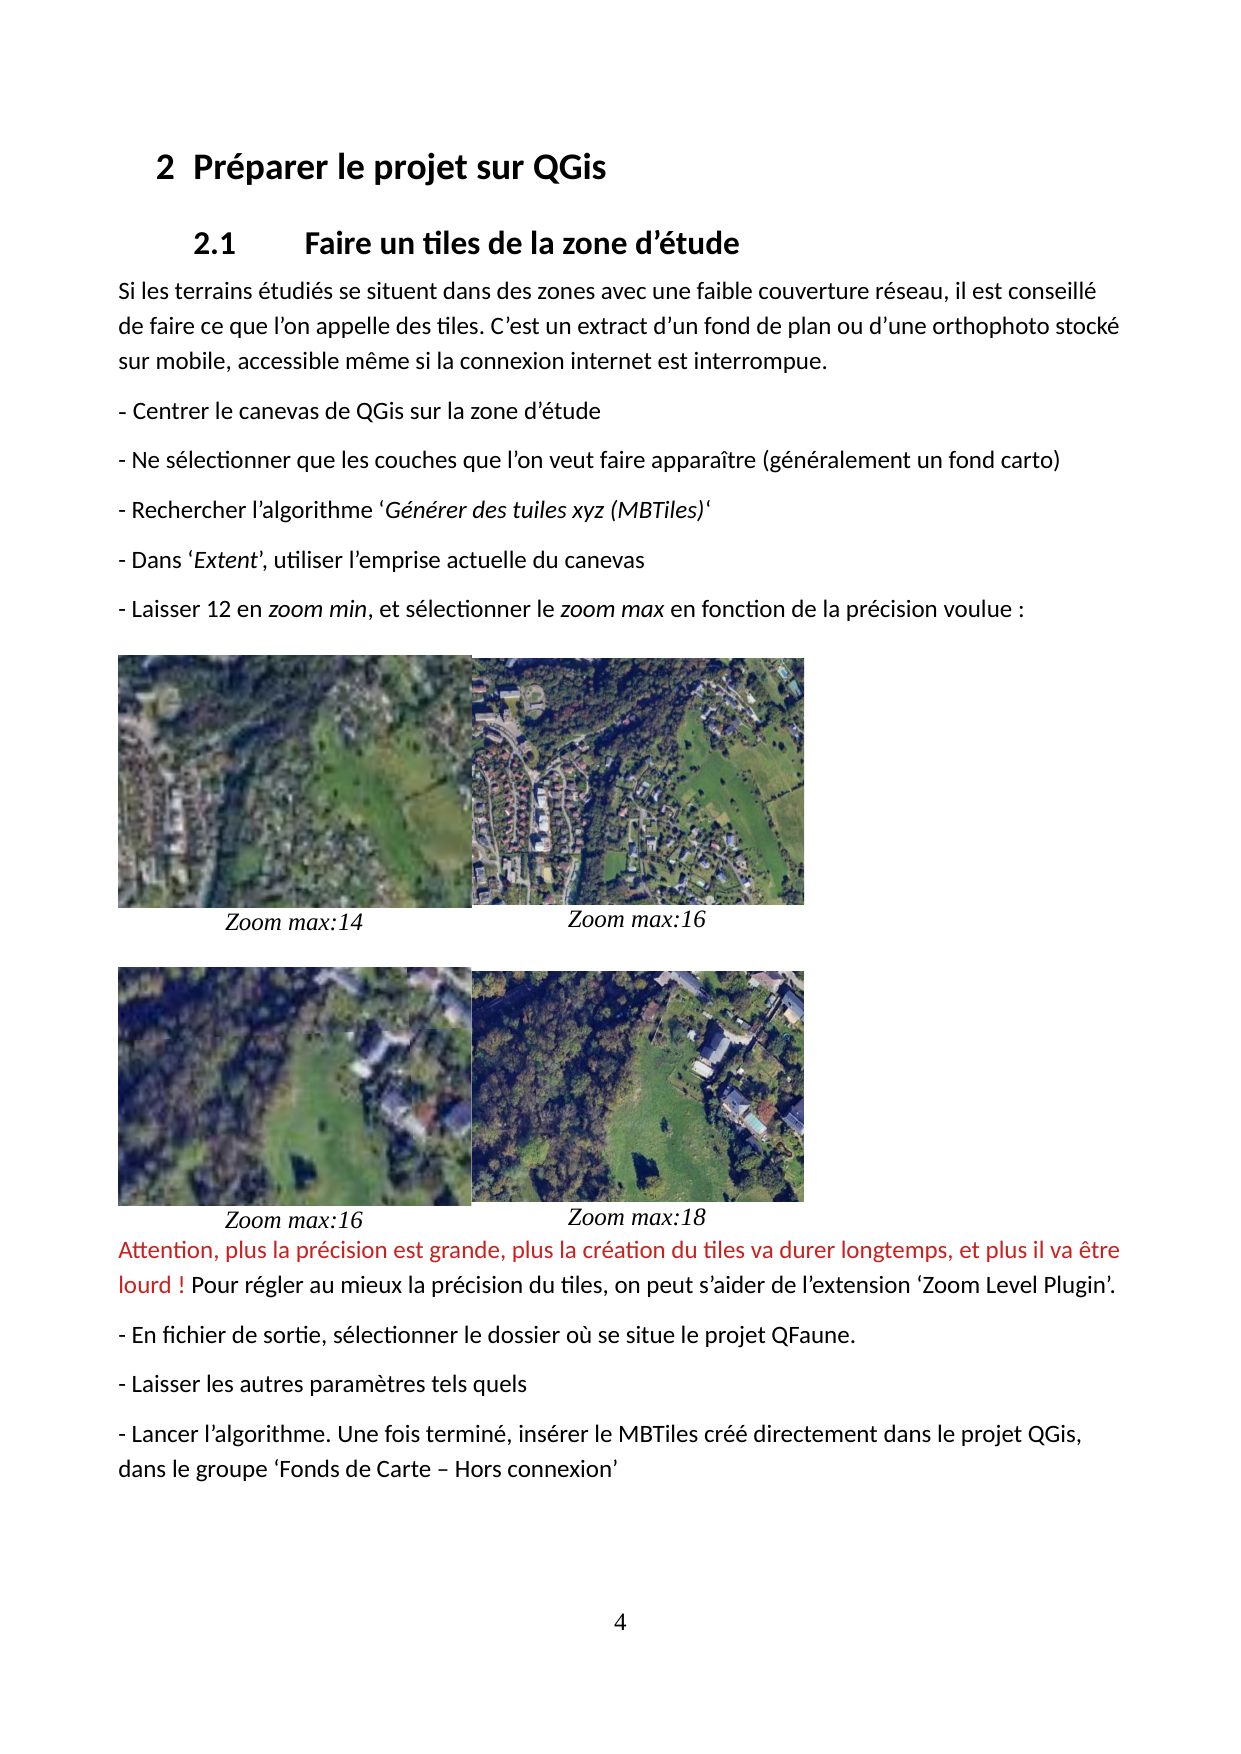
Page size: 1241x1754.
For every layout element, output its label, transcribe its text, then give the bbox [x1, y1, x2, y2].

text - En fichier de sortie, sélectionner le dossier où se situe le projet QFaune. [118, 1319, 1122, 1349]
picture [118, 967, 804, 1206]
text Zoom max:18 [472, 1202, 804, 1231]
text Zoom max:16 [118, 1206, 472, 1234]
text Zoom max:16 [472, 905, 804, 933]
text - Centrer le canevas de QGis sur la zone d’étude [118, 395, 1122, 426]
text Attention, plus la précision est grande, plus la création du tiles va durer longtemps, et plus il va être lourd ! Pour régler au mieux la précision du tiles, on peut s’aider de l’extension ‘Zoom Level Plugin’. [118, 1234, 1122, 1300]
text - Dans ‘Extent’, utiliser l’emprise actuelle du canevas [118, 544, 1122, 574]
text Si les terrains étudiés se situent dans des zones avec une faible couverture réseau, il est conseillé de faire ce que l’on appelle des tiles. C’est un extract d’un fond de plan ou d’une orthophoto stocké sur mobile, accessible même si la connexion internet est interrompue. [118, 276, 1122, 376]
text - Laisser 12 en zoom min, et sélectionner le zoom max en fonction de la précision voulue : [118, 593, 1122, 624]
subtitle Faire un tiles de la zone d’étude [193, 222, 1122, 263]
text - Lancer l’algorithme. Une fois terminé, insérer le MBTiles créé directement dans le projet QGis, dans le groupe ‘Fonds de Carte – Hors connexion’ [118, 1418, 1122, 1484]
text - Laisser les autres paramètres tels quels [118, 1368, 1122, 1399]
text [118, 948, 472, 967]
text - Ne sélectionner que les couches que l’on veut faire apparaître (généralement un fond carto) [118, 445, 1122, 475]
text [472, 948, 804, 971]
text - Rechercher l’algorithme ‘Générer des tuiles xyz (MBTiles)‘ [118, 494, 1122, 525]
subtitle Préparer le projet sur QGis [156, 143, 1122, 189]
text Zoom max:14 [118, 908, 472, 936]
picture [118, 655, 805, 908]
